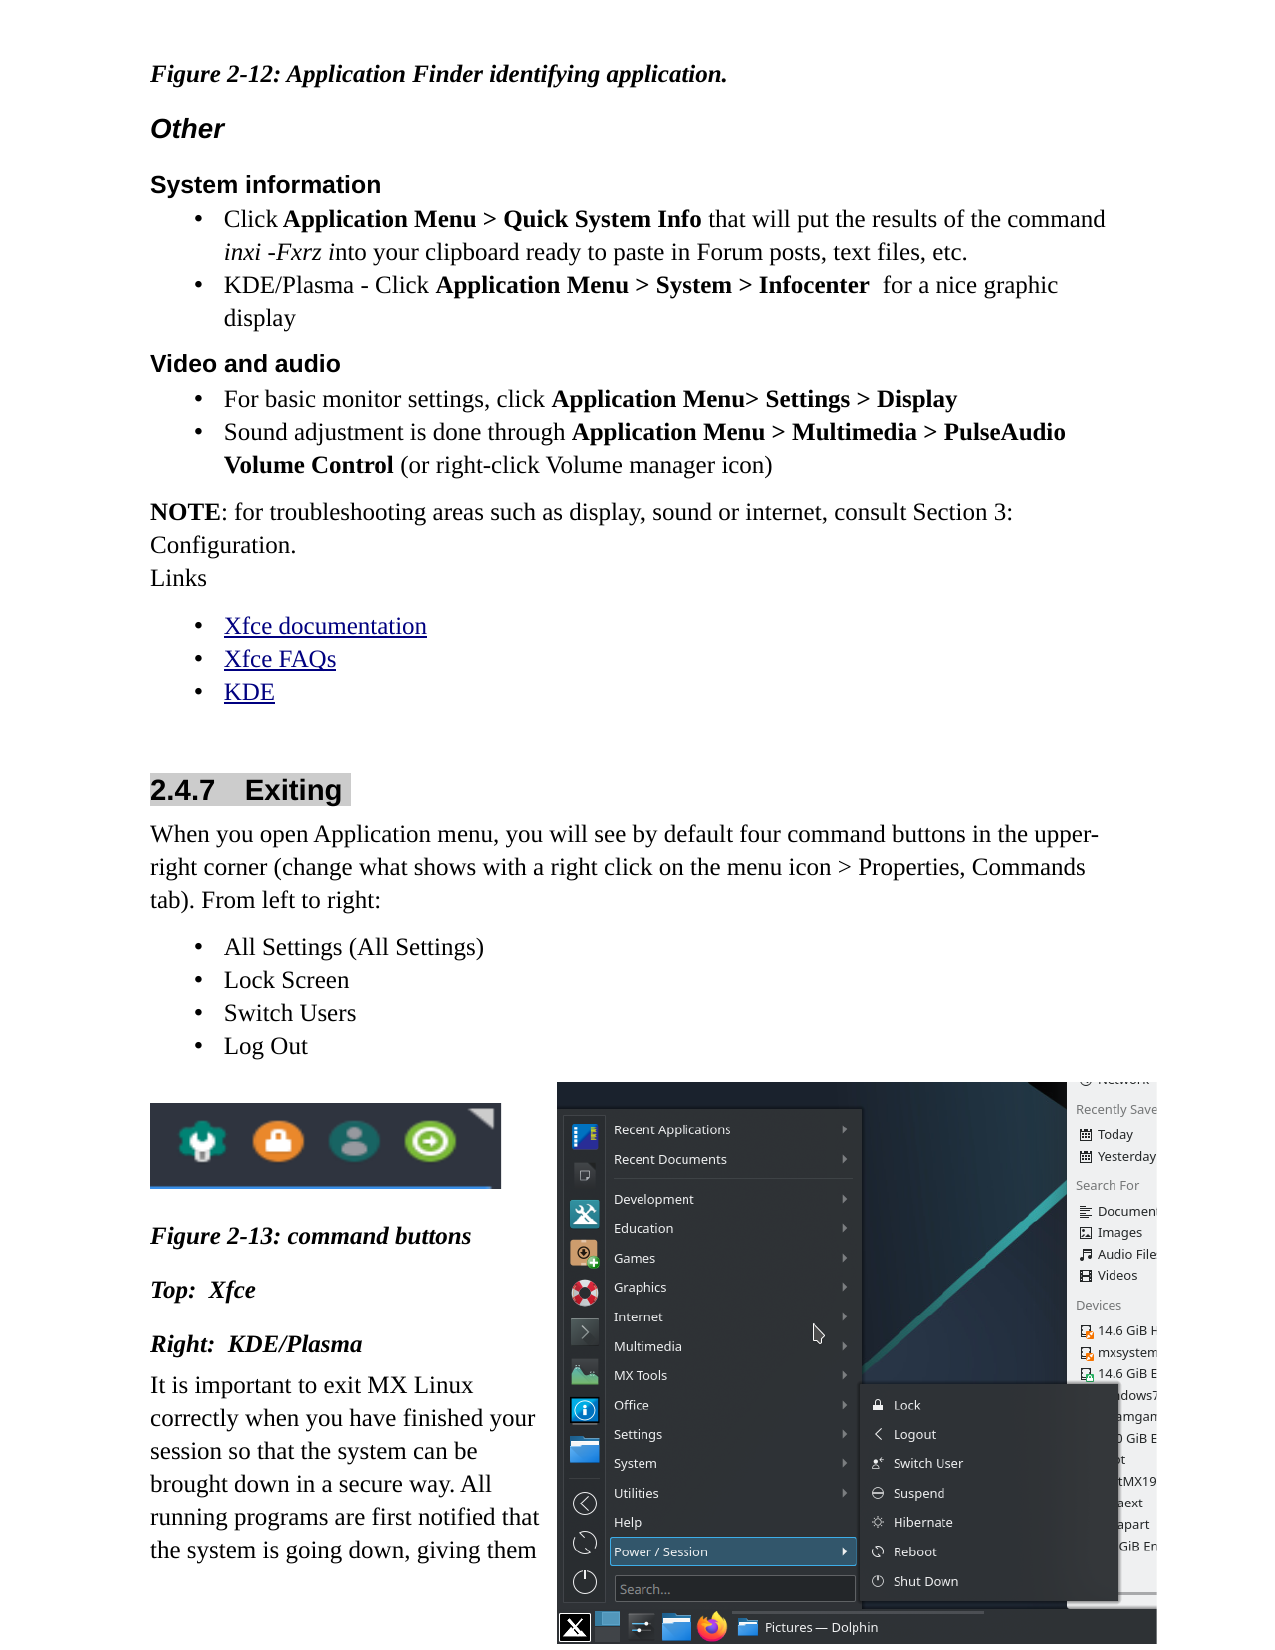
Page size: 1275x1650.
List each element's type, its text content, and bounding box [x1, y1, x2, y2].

text Right: KDE/Plasma [150, 1329, 557, 1357]
list All Settings (All Settings) [194, 932, 1125, 961]
list Click Application Menu > Quick System Info that will put the results of the command inxi -Fxrz into your clipboard ready to paste in Forum posts, text files, etc. [194, 204, 1125, 266]
list Lock Screen [194, 965, 1125, 994]
picture [150, 1103, 502, 1189]
list Xfce FAQs [194, 644, 1125, 673]
text Figure 2-12: Application Finder identifying application. [150, 59, 1125, 88]
subtitle Other [150, 113, 1125, 145]
list Log Out [194, 1031, 1125, 1060]
text When you open Application menu, you will see by default four command buttons in the upper-right corner (change what shows with a right click on the menu icon > Properties, Commands tab). From left to right: [150, 819, 1125, 913]
text Top: Xfce [150, 1275, 557, 1304]
text It is important to exit MX Linux correctly when you have finished your session so that the system can be brought down in a secure way. All running programs are first notified that the system is going down, giving them [150, 1370, 557, 1564]
list KDE/Plasma - Click Application Menu > System > Infocenter for a nice graphic display [194, 271, 1125, 332]
list KDE [194, 677, 1125, 706]
list For basic monitor settings, click Application Menu> Settings > Display [194, 384, 1125, 413]
list Switch Users [194, 998, 1125, 1027]
list Sound adjustment is done through Application Menu > Multimedia > PulseAudio Volume Control (or right-click Volume manager icon) [194, 417, 1125, 479]
subtitle System information [150, 170, 1125, 198]
text Links [150, 563, 1125, 592]
subtitle Video and audio [150, 349, 1125, 378]
subtitle 2.4.7 Exiting [150, 772, 1125, 806]
text NOTE: for troubleshooting areas such as display, sound or internet, consult Section 3: Configuration. [150, 497, 1125, 559]
text Figure 2-13: command buttons [150, 1221, 557, 1250]
picture [557, 1082, 1157, 1644]
list Xfce documentation [194, 611, 1125, 640]
